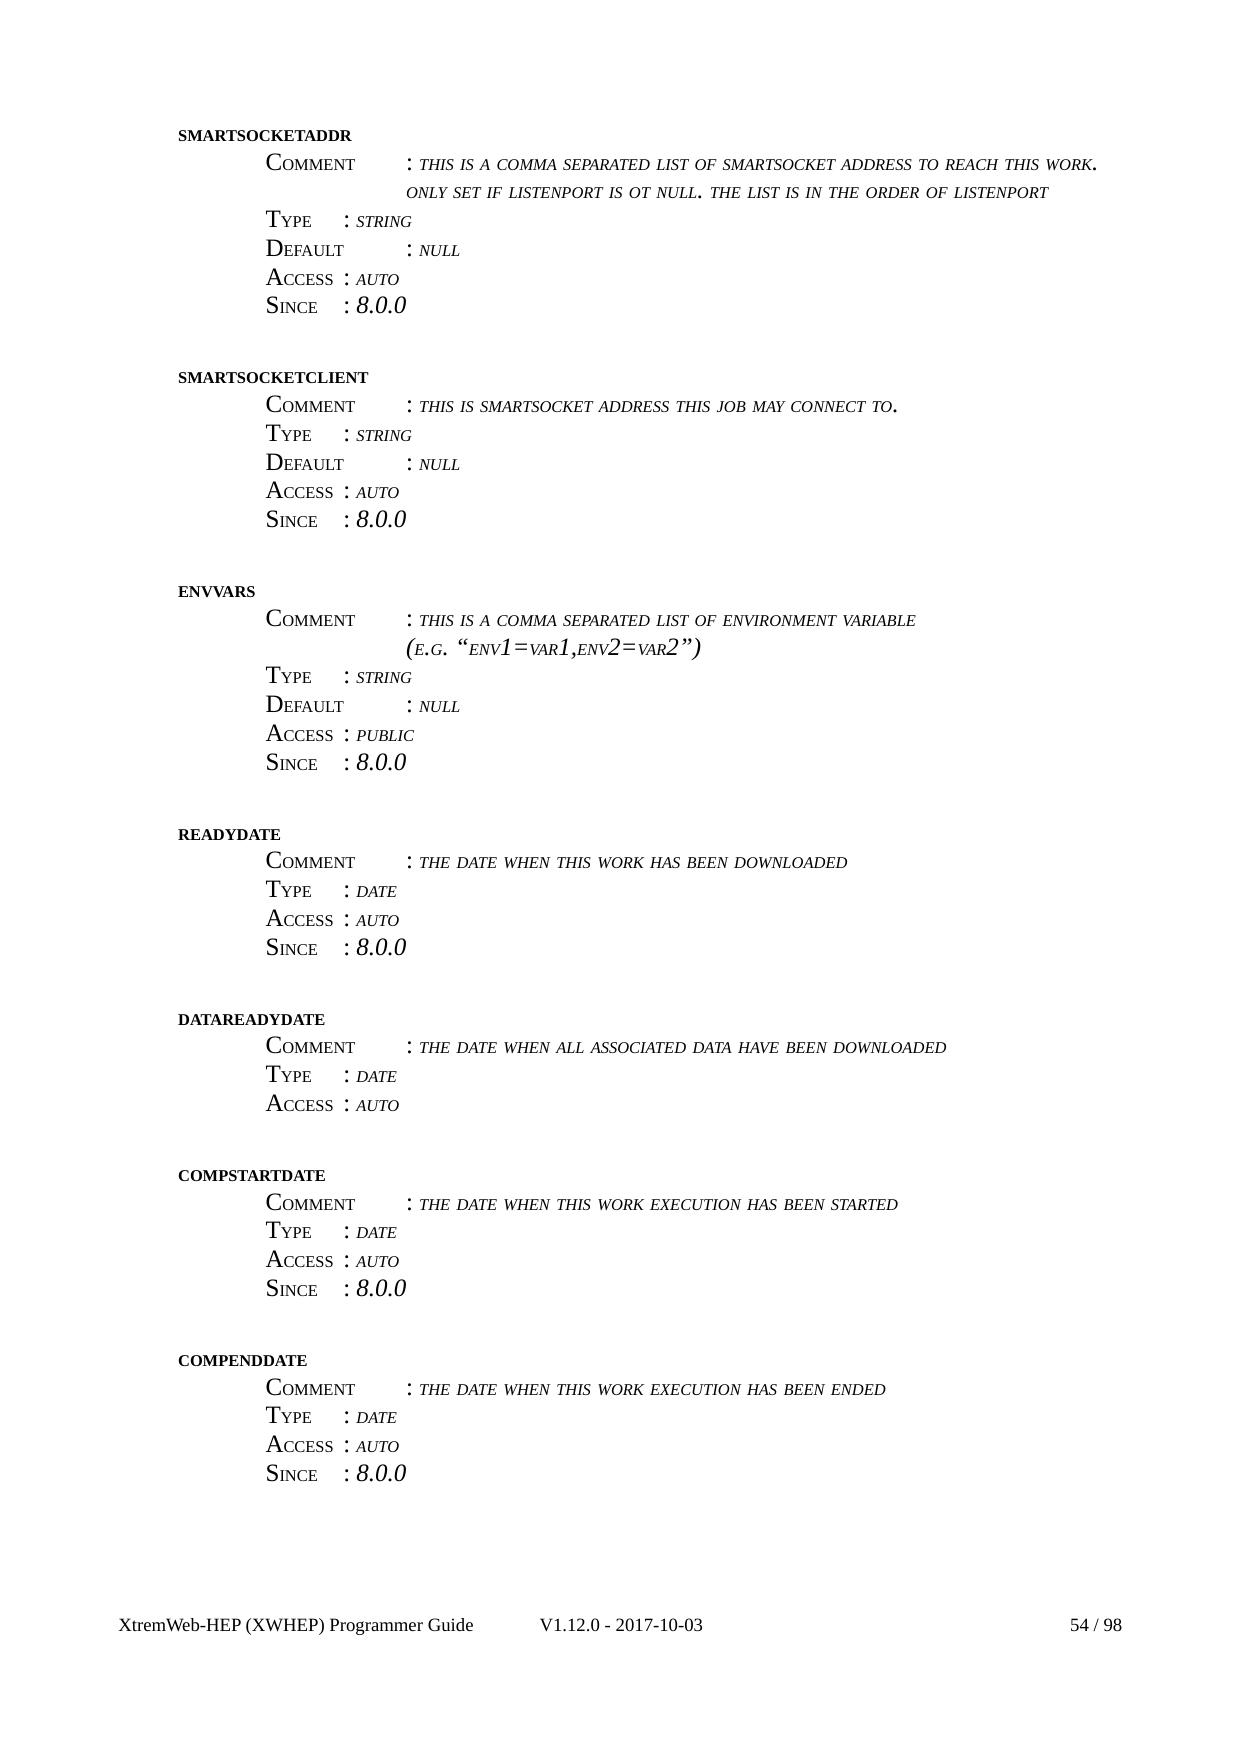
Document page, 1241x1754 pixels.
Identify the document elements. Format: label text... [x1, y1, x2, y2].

text Default : null [265, 689, 1122, 718]
text Since : 8.0.0 [265, 932, 1122, 961]
text Access : auto [265, 1088, 1122, 1117]
text Comment : this is a comma separated list of smartsocket address to reach this work. only set if listenport is ot null. the list is in the order of listenport [265, 147, 1122, 204]
text Access : auto [265, 476, 1122, 504]
text Default : null [265, 233, 1122, 262]
text Type : date [265, 1216, 1122, 1244]
text Type : string [265, 204, 1122, 233]
text Type : date [265, 874, 1122, 903]
text Comment : the date when this work execution has been started [265, 1187, 1122, 1216]
text Comment : this is a comma separated list of environment variable (e.g. “env1=var1,env2=var2”) [265, 603, 1122, 661]
text Access : auto [265, 903, 1122, 932]
text Access : auto [265, 1429, 1122, 1458]
text readydate [178, 817, 1122, 846]
text compenddate [178, 1343, 1122, 1372]
text Since : 8.0.0 [265, 747, 1122, 776]
text Since : 8.0.0 [265, 1273, 1122, 1302]
text Access : auto [265, 262, 1122, 291]
text Since : 8.0.0 [265, 1458, 1122, 1487]
text Type : date [265, 1401, 1122, 1429]
text envvars [178, 574, 1122, 603]
text Access : public [265, 718, 1122, 747]
text Default : null [265, 447, 1122, 476]
text datareadydate [178, 1002, 1122, 1031]
text Type : string [265, 418, 1122, 447]
text Since : 8.0.0 [265, 504, 1122, 533]
text smartsocketclient [178, 361, 1122, 389]
text Comment : the date when this work execution has been ended [265, 1372, 1122, 1401]
text Comment : the date when this work has been downloaded [265, 846, 1122, 874]
text Type : string [265, 661, 1122, 689]
text Since : 8.0.0 [265, 291, 1122, 319]
text Access : auto [265, 1244, 1122, 1273]
text Type : date [265, 1059, 1122, 1088]
text compstartdate [178, 1158, 1122, 1187]
text smartsocketaddr [178, 118, 1122, 147]
text Comment : the date when all associated data have been downloaded [265, 1031, 1122, 1059]
text Comment : this is smartsocket address this job may connect to. [265, 389, 1122, 418]
